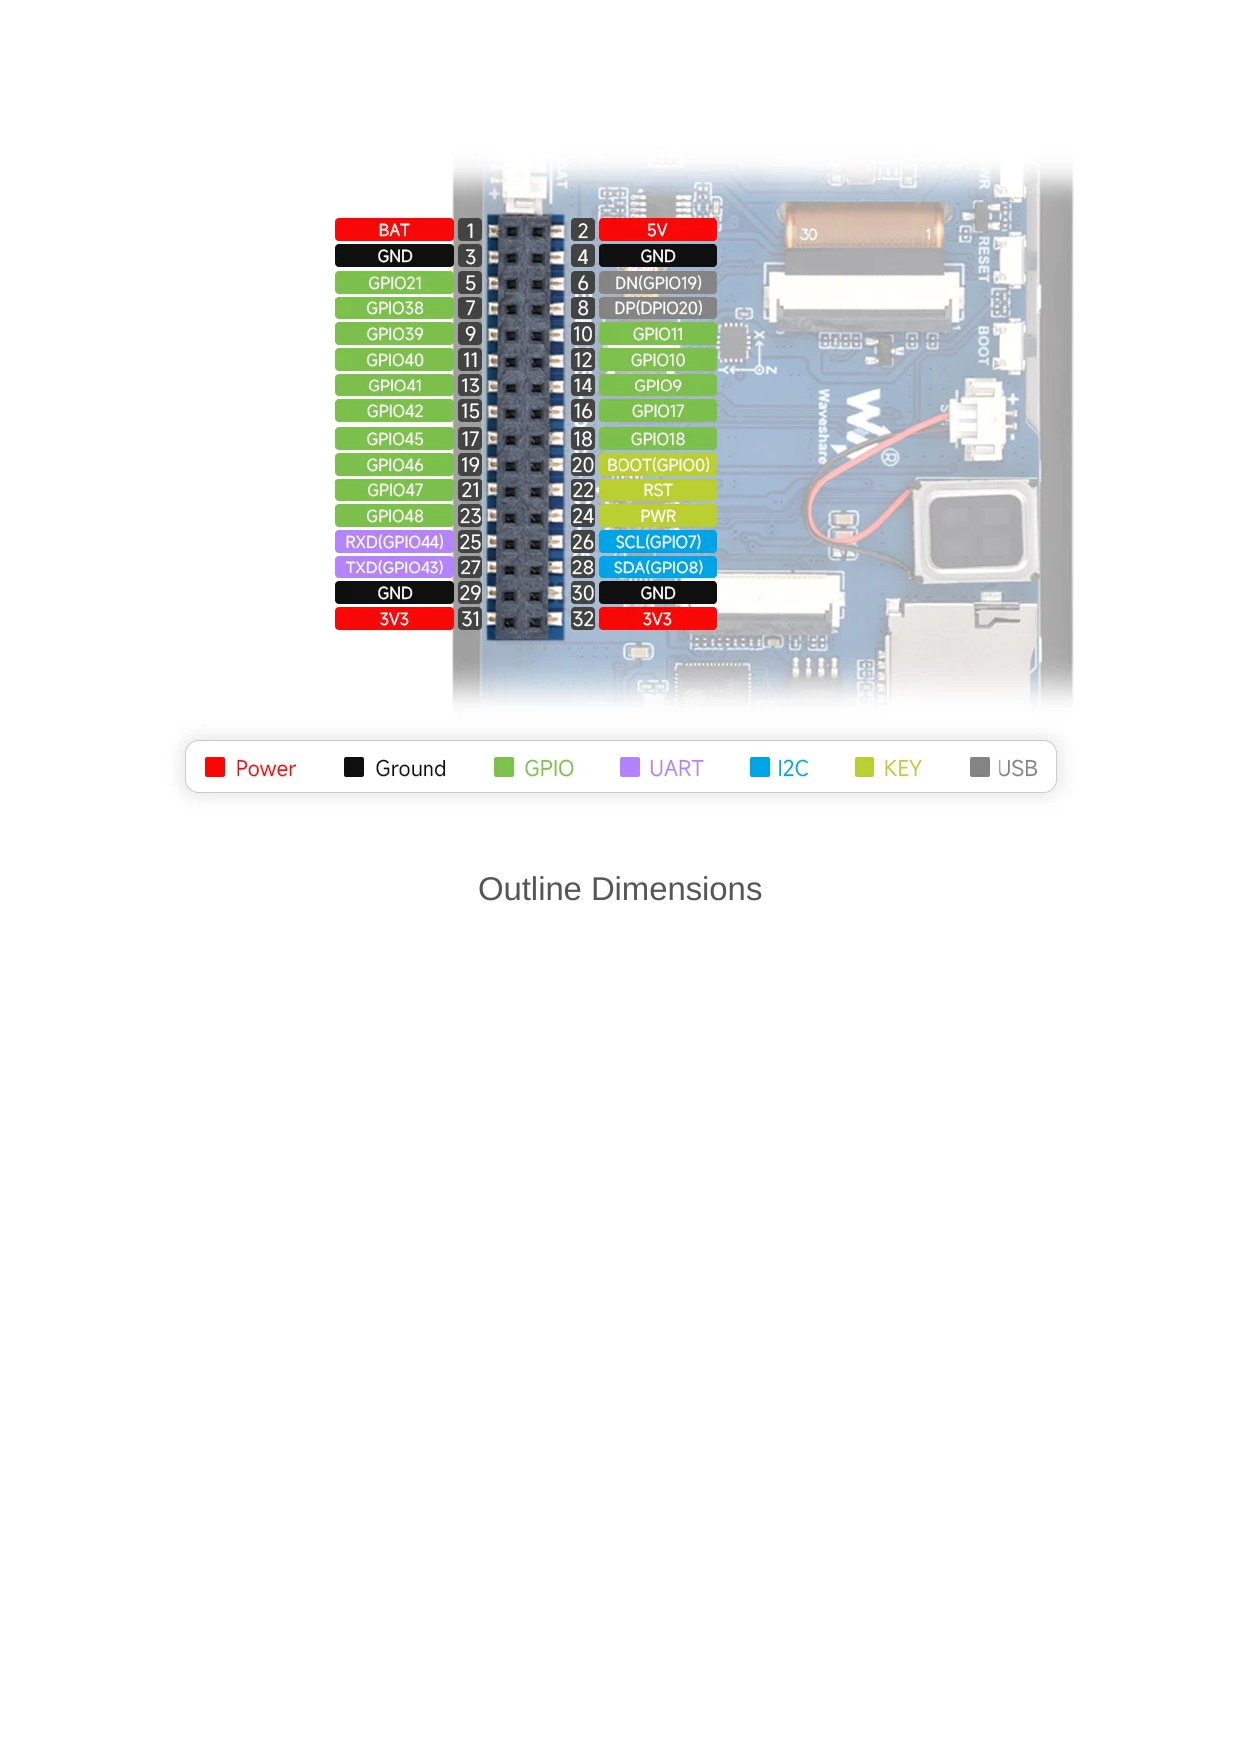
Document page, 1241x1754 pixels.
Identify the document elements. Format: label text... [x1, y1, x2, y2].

text Outline Dimensions [118, 869, 1122, 907]
picture [145, 118, 1095, 841]
